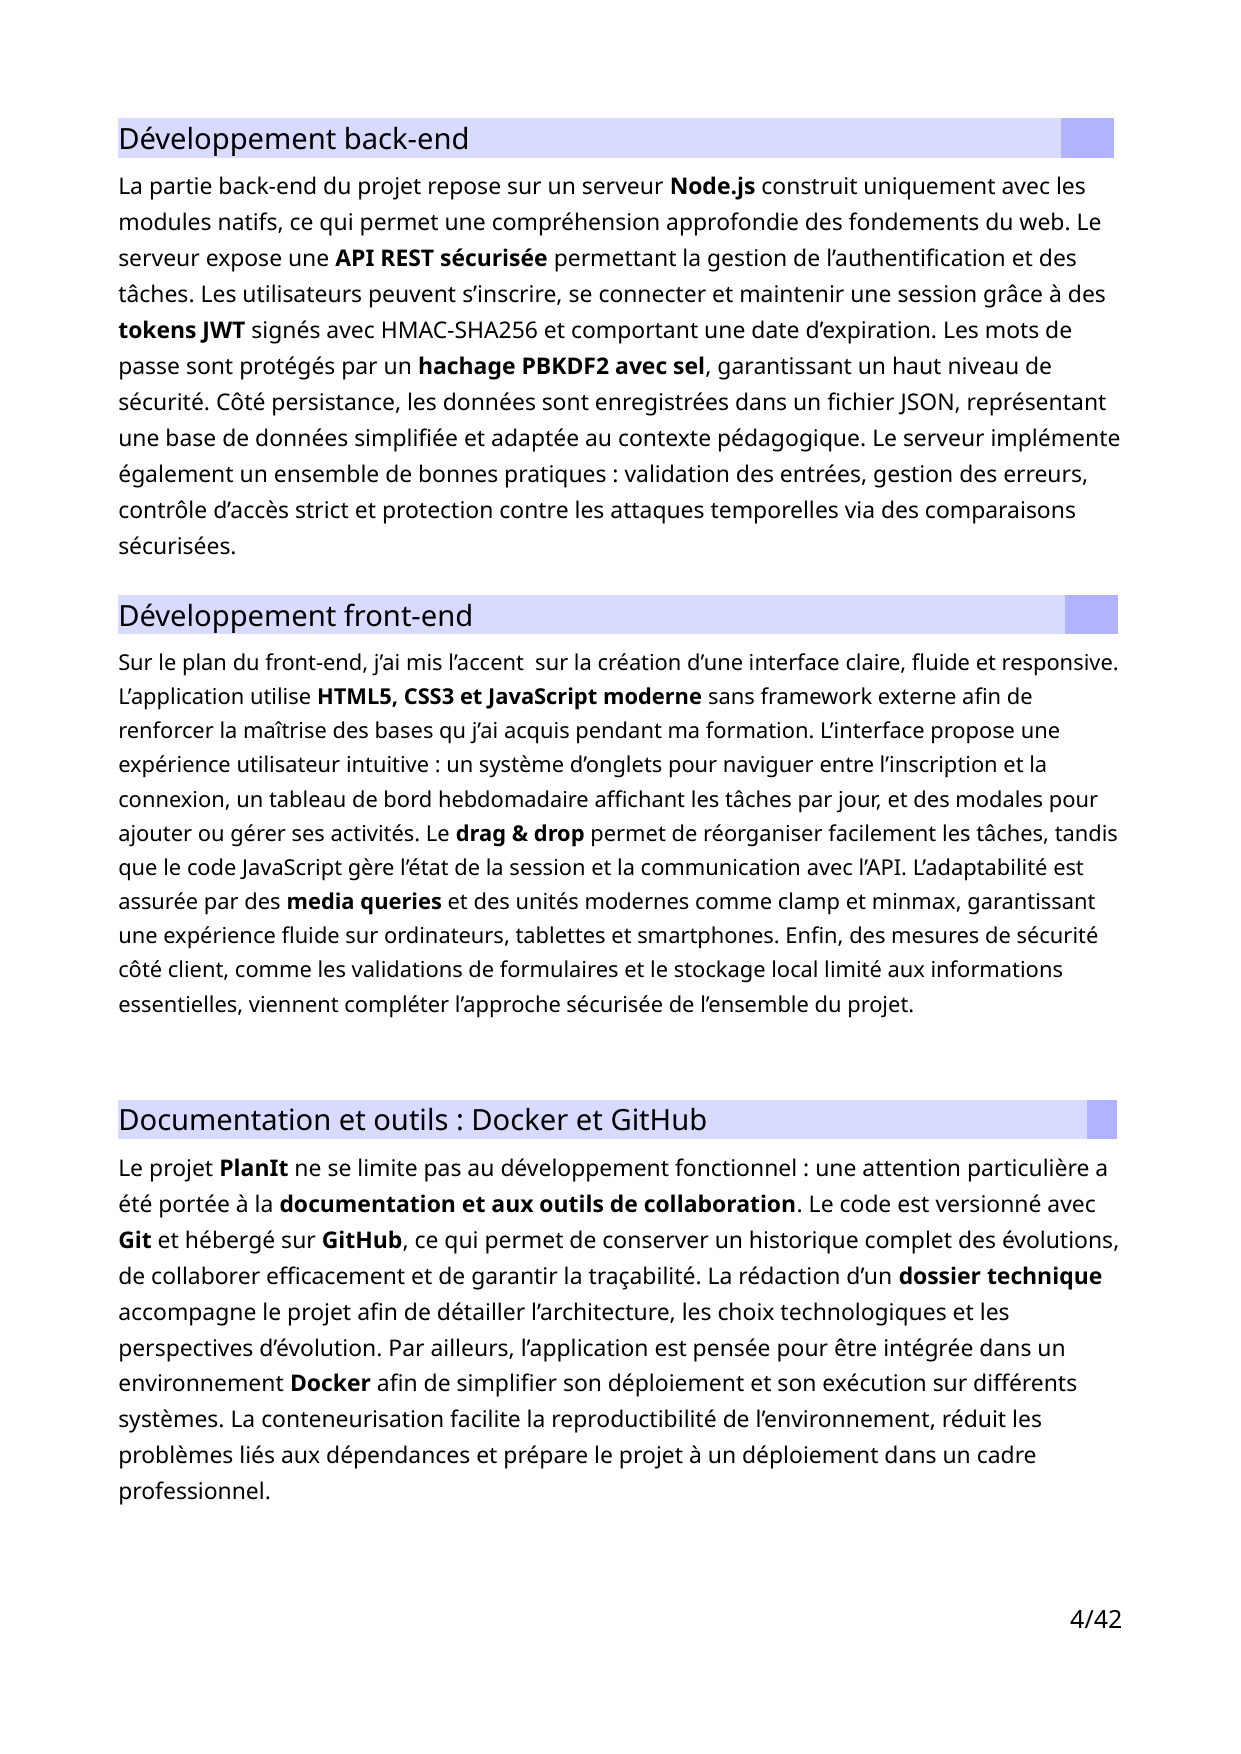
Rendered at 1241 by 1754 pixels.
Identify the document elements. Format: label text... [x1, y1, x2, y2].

text Sur le plan du front-end, j’ai mis l’accent sur la création d’une interface claire, fluide et responsive. L’application utilise HTML5, CSS3 et JavaScript moderne sans framework externe afin de renforcer la maîtrise des bases qu j’ai acquis pendant ma formation. L’interface propose une expérience utilisateur intuitive : un système d’onglets pour naviguer entre l’inscription et la connexion, un tableau de bord hebdomadaire affichant les tâches par jour, et des modales pour ajouter ou gérer ses activités. Le drag & drop permet de réorganiser facilement les tâches, tandis que le code JavaScript gère l’état de la session et la communication avec l’API. L’adaptabilité est assurée par des media queries et des unités modernes comme clamp et minmax, garantissant une expérience fluide sur ordinateurs, tablettes et smartphones. Enfin, des mesures de sécurité côté client, comme les validations de formulaires et le stockage local limité aux informations essentielles, viennent compléter l’approche sécurisée de l’ensemble du projet. [118, 647, 1122, 1018]
text La partie back-end du projet repose sur un serveur Node.js construit uniquement avec les modules natifs, ce qui permet une compréhension approfondie des fondements du web. Le serveur expose une API REST sécurisée permettant la gestion de l’authentification et des tâches. Les utilisateurs peuvent s’inscrire, se connecter et maintenir une session grâce à des tokens JWT signés avec HMAC-SHA256 et comportant une date d’expiration. Les mots de passe sont protégés par un hachage PBKDF2 avec sel, garantissant un haut niveau de sécurité. Côté persistance, les données sont enregistrées dans un fichier JSON, représentant une base de données simplifiée et adaptée au contexte pédagogique. Le serveur implémente également un ensemble de bonnes pratiques : validation des entrées, gestion des erreurs, contrôle d’accès strict et protection contre les attaques temporelles via des comparaisons sécurisées. [118, 170, 1122, 561]
subtitle Développement front-end [118, 595, 1122, 634]
subtitle Développement back-end [118, 118, 1122, 158]
text Le projet PlanIt ne se limite pas au développement fonctionnel : une attention particulière a été portée à la documentation et aux outils de collaboration. Le code est versionné avec Git et hébergé sur GitHub, ce qui permet de conserver un historique complet des évolutions, de collaborer efficacement et de garantir la traçabilité. La rédaction d’un dossier technique accompagne le projet afin de détailler l’architecture, les choix technologiques et les perspectives d’évolution. Par ailleurs, l’application est pensée pour être intégrée dans un environnement Docker afin de simplifier son déploiement et son exécution sur différents systèmes. La conteneurisation facilite la reproductibilité de l’environnement, réduit les problèmes liés aux dépendances et prépare le projet à un déploiement dans un cadre professionnel. [118, 1152, 1122, 1506]
subtitle Documentation et outils : Docker et GitHub [118, 1099, 1122, 1139]
